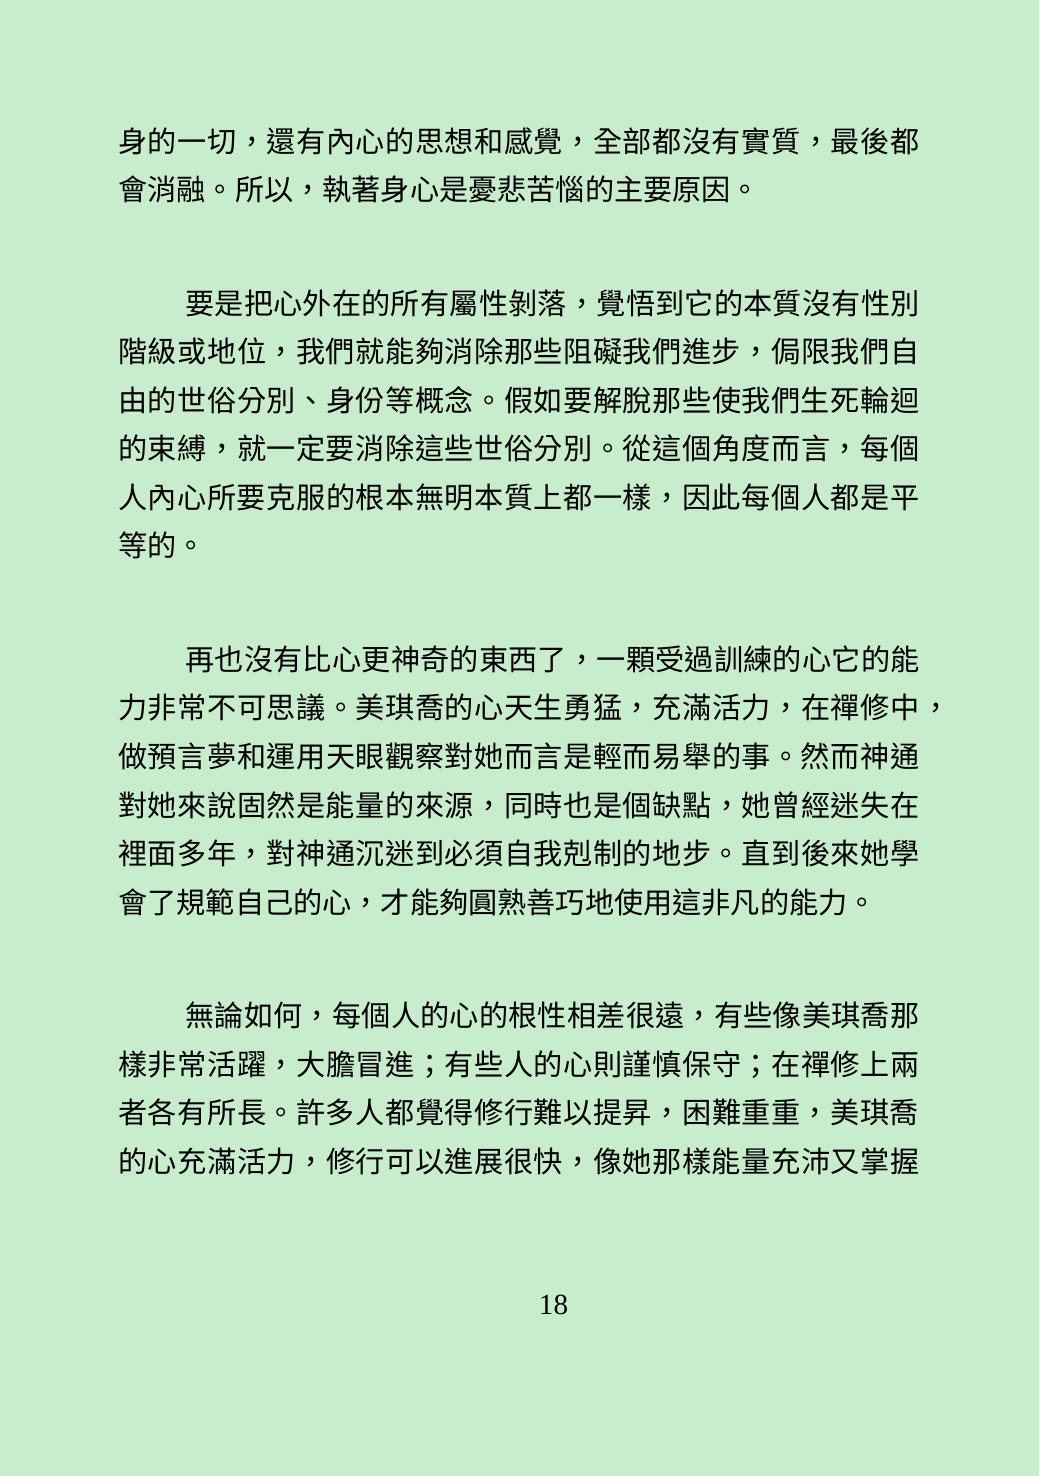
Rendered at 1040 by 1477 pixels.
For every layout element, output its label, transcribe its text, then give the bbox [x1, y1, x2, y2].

text 無論如何，每個人的心的根性相差很遠，有些像美琪喬那樣非常活躍，大膽冒進；有些人的心則謹慎保守；在禪修上兩者各有所長。許多人都覺得修行難以提昇，困難重重，美琪喬的心充滿活力，修行可以進展很快，像她那樣能量充沛又掌握 [118, 993, 921, 1181]
text 再也沒有比心更神奇的東西了，一顆受過訓練的心它的能力非常不可思議。美琪喬的心天生勇猛，充滿活力，在禪修中，做預言夢和運用天眼觀察對她而言是輕而易舉的事。然而神通對她來說固然是能量的來源，同時也是個缺點，她曾經迷失在裡面多年，對神通沉迷到必須自我剋制的地步。直到後來她學會了規範自己的心，才能夠圓熟善巧地使用這非凡的能力。 [118, 636, 921, 921]
text 要是把心外在的所有屬性剝落，覺悟到它的本質沒有性別、階級或地位，我們就能夠消除那些阻礙我們進步，侷限我們自由的世俗分別、身份等概念。假如要解脫那些使我們生死輪迴的束縛，就一定要消除這些世俗分別。從這個角度而言，每個人內心所要克服的根本無明本質上都一樣，因此每個人都是平等的。 [118, 280, 921, 565]
text 在大部分傳統文化中男女性別的差別根深蒂固，這個現象同樣發生在宗教圈子裡。無論如何，性別只是過去的業帶來的，是一種命運，因此是短暫的，來了又去，而生命的本質則無名無相，非男非女。佛法的基本原則是：任何個人的屬性都是沒有實質的——一切形成個人獨特個性的因素皆變化無常，最終必然滅去。每個人的個性都持續變化，從來都不會永遠存在，也就是說所有構成「自我」的因緣都是無常，變動不定的，色身的一切，還有內心的思想和感覺，全部都沒有實質，最後都會消融。所以，執著身心是憂悲苦惱的主要原因。 [118, 118, 921, 209]
